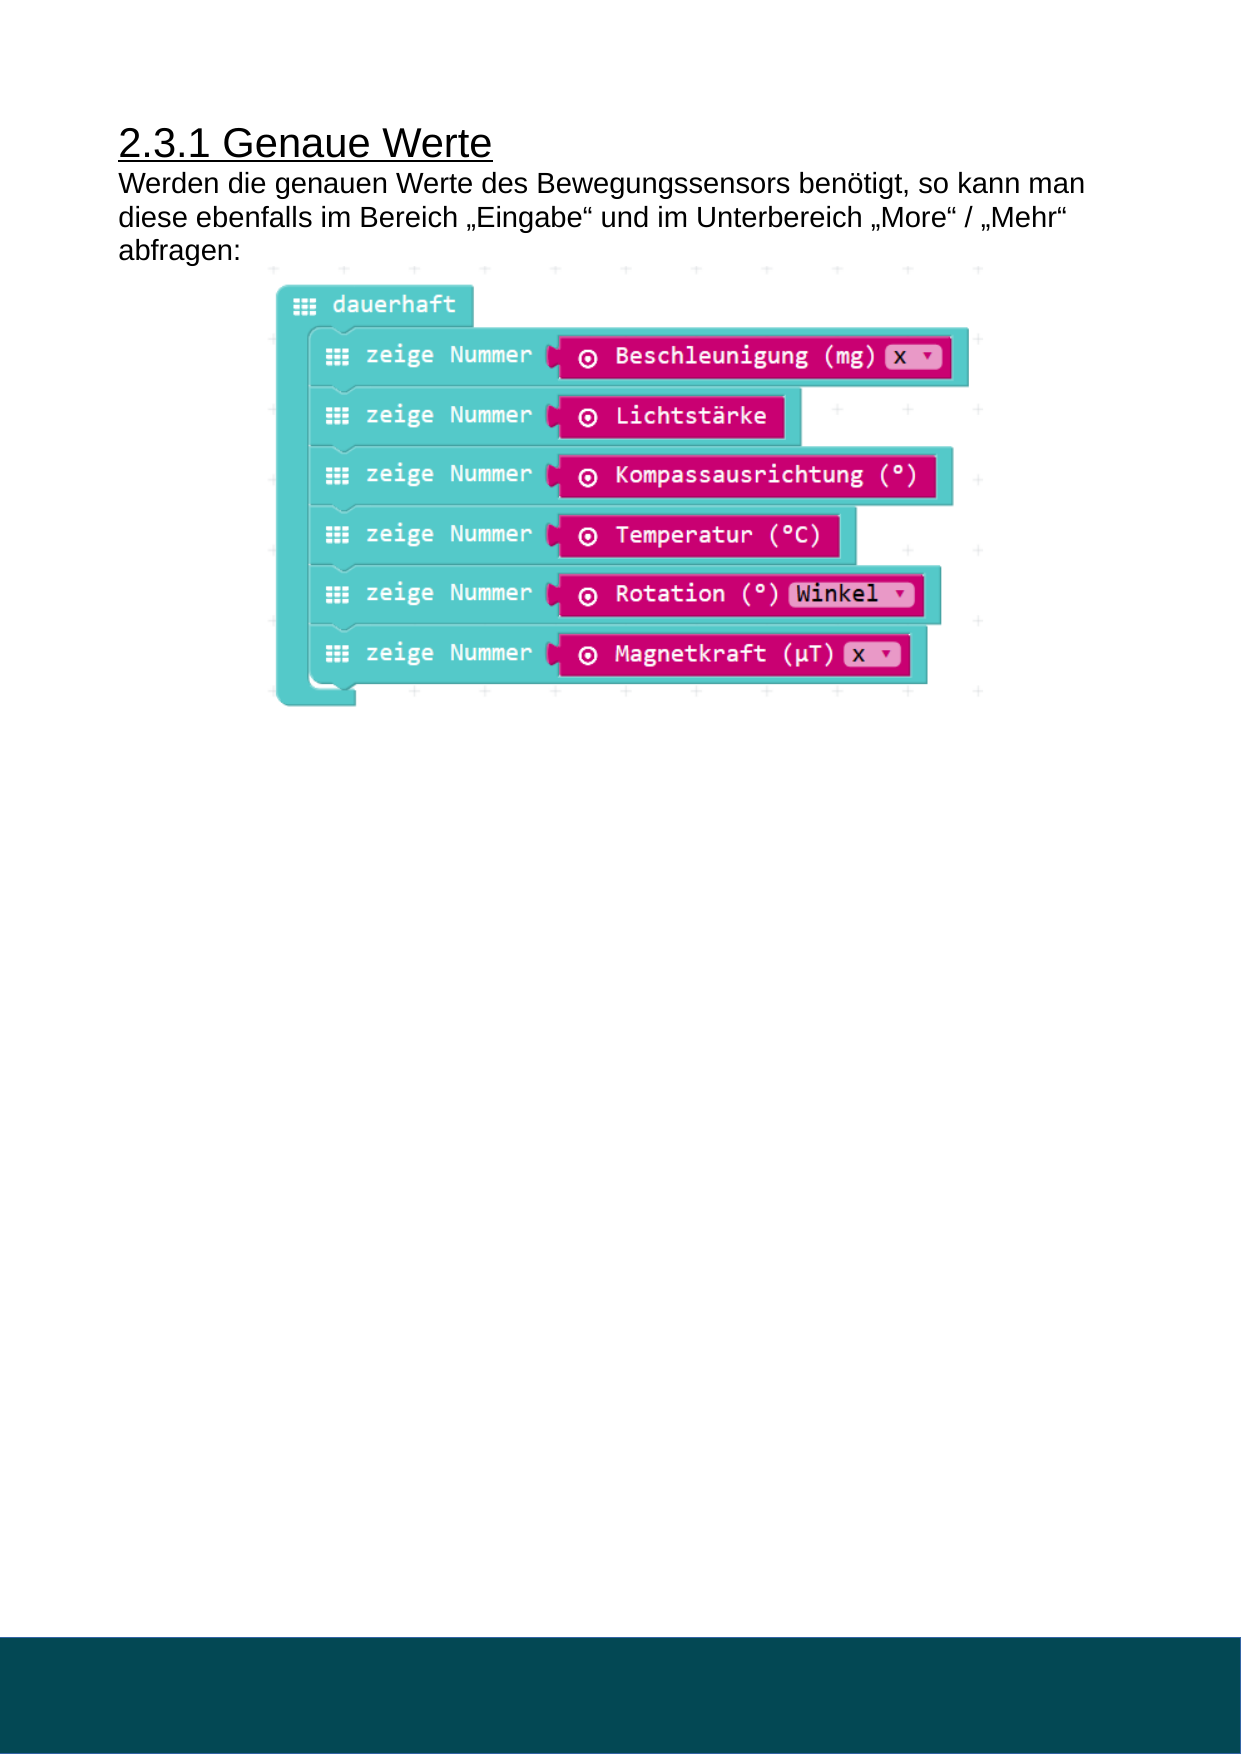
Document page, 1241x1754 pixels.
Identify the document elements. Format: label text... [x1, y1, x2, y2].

text Werden die genauen Werte des Bewegungssensors benötigt, so kann man diese ebenfalls im Bereich „Eingabe“ und im Unterbereich „More“ / „Mehr“ abfragen: [118, 166, 1122, 267]
text 2.3.1 Genaue Werte [118, 118, 1122, 166]
picture [257, 266, 984, 723]
